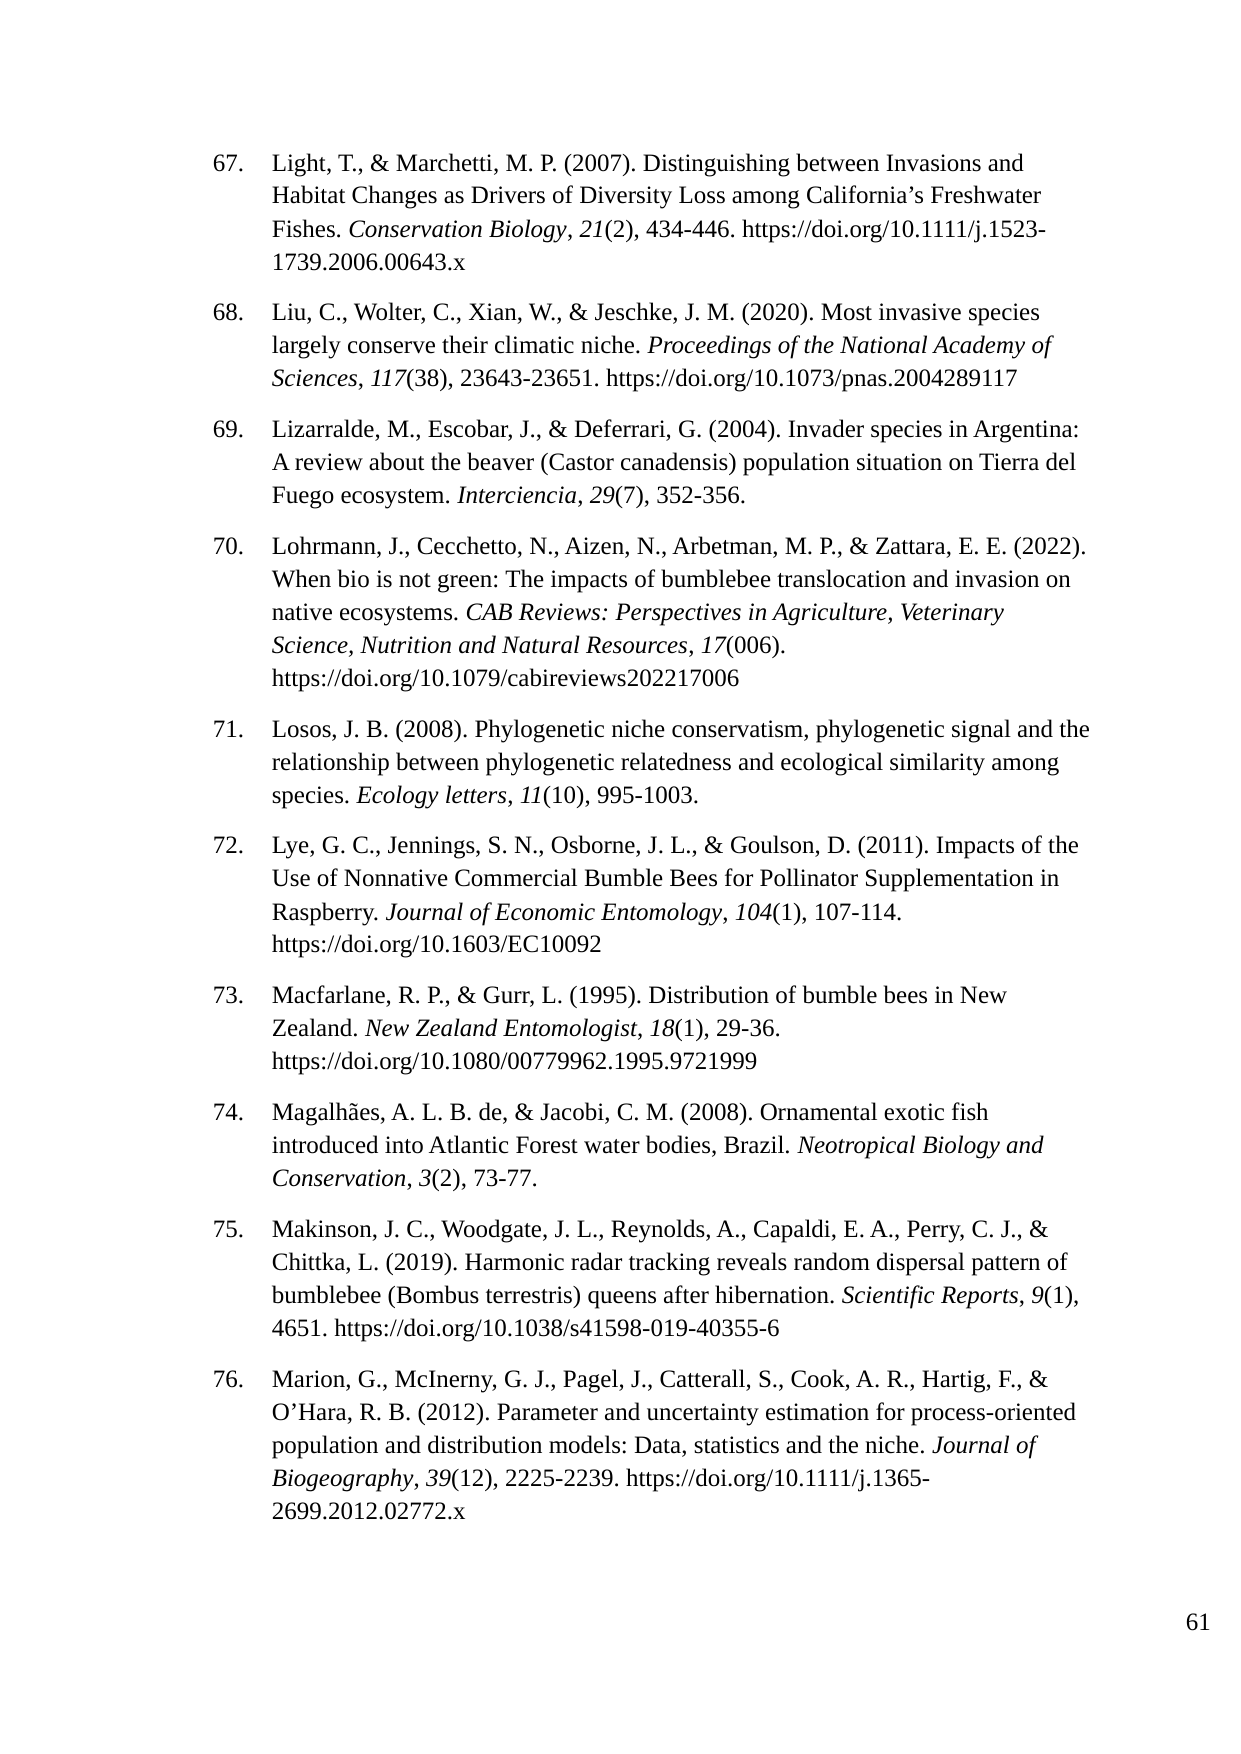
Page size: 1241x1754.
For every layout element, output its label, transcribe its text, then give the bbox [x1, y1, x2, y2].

list Losos, J. B. (2008). Phylogenetic niche conservatism, phylogenetic signal and the relationship between phylogenetic relatedness and ecological similarity among species. Ecology letters, 11(10), 995-1003. [213, 714, 1093, 808]
list Lohrmann, J., Cecchetto, N., Aizen, N., Arbetman, M. P., & Zattara, E. E. (2022). When bio is not green: The impacts of bumblebee translocation and invasion on native ecosystems. CAB Reviews: Perspectives in Agriculture, Veterinary Science, Nutrition and Natural Resources, 17(006). https://doi.org/10.1079/cabireviews202217006 [213, 531, 1093, 692]
list Liu, C., Wolter, C., Xian, W., & Jeschke, J. M. (2020). Most invasive species largely conserve their climatic niche. Proceedings of the National Academy of Sciences, 117(38), 23643-23651. https://doi.org/10.1073/pnas.2004289117 [213, 297, 1093, 392]
list Makinson, J. C., Woodgate, J. L., Reynolds, A., Capaldi, E. A., Perry, C. J., & Chittka, L. (2019). Harmonic radar tracking reveals random dispersal pattern of bumblebee (Bombus terrestris) queens after hibernation. Scientific Reports, 9(1), 4651. https://doi.org/10.1038/s41598-019-40355-6 [213, 1214, 1093, 1342]
list Light, T., & Marchetti, M. P. (2007). Distinguishing between Invasions and Habitat Changes as Drivers of Diversity Loss among California’s Freshwater Fishes. Conservation Biology, 21(2), 434-446. https://doi.org/10.1111/j.1523-1739.2006.00643.x [213, 148, 1093, 275]
list Macfarlane, R. P., & Gurr, L. (1995). Distribution of bumble bees in New Zealand. New Zealand Entomologist, 18(1), 29-36. https://doi.org/10.1080/00779962.1995.9721999 [213, 980, 1093, 1075]
list Lye, G. C., Jennings, S. N., Osborne, J. L., & Goulson, D. (2011). Impacts of the Use of Nonnative Commercial Bumble Bees for Pollinator Supplementation in Raspberry. Journal of Economic Entomology, 104(1), 107-114. https://doi.org/10.1603/EC10092 [213, 831, 1093, 958]
list Magalhães, A. L. B. de, & Jacobi, C. M. (2008). Ornamental exotic fish introduced into Atlantic Forest water bodies, Brazil. Neotropical Biology and Conservation, 3(2), 73-77. [213, 1097, 1093, 1192]
list Marion, G., McInerny, G. J., Pagel, J., Catterall, S., Cook, A. R., Hartig, F., & O’Hara, R. B. (2012). Parameter and uncertainty estimation for process-oriented population and distribution models: Data, statistics and the niche. Journal of Biogeography, 39(12), 2225-2239. https://doi.org/10.1111/j.1365-2699.2012.02772.x [213, 1364, 1093, 1524]
list Lizarralde, M., Escobar, J., & Deferrari, G. (2004). Invader species in Argentina: A review about the beaver (Castor canadensis) population situation on Tierra del Fuego ecosystem. Interciencia, 29(7), 352-356. [213, 414, 1093, 509]
